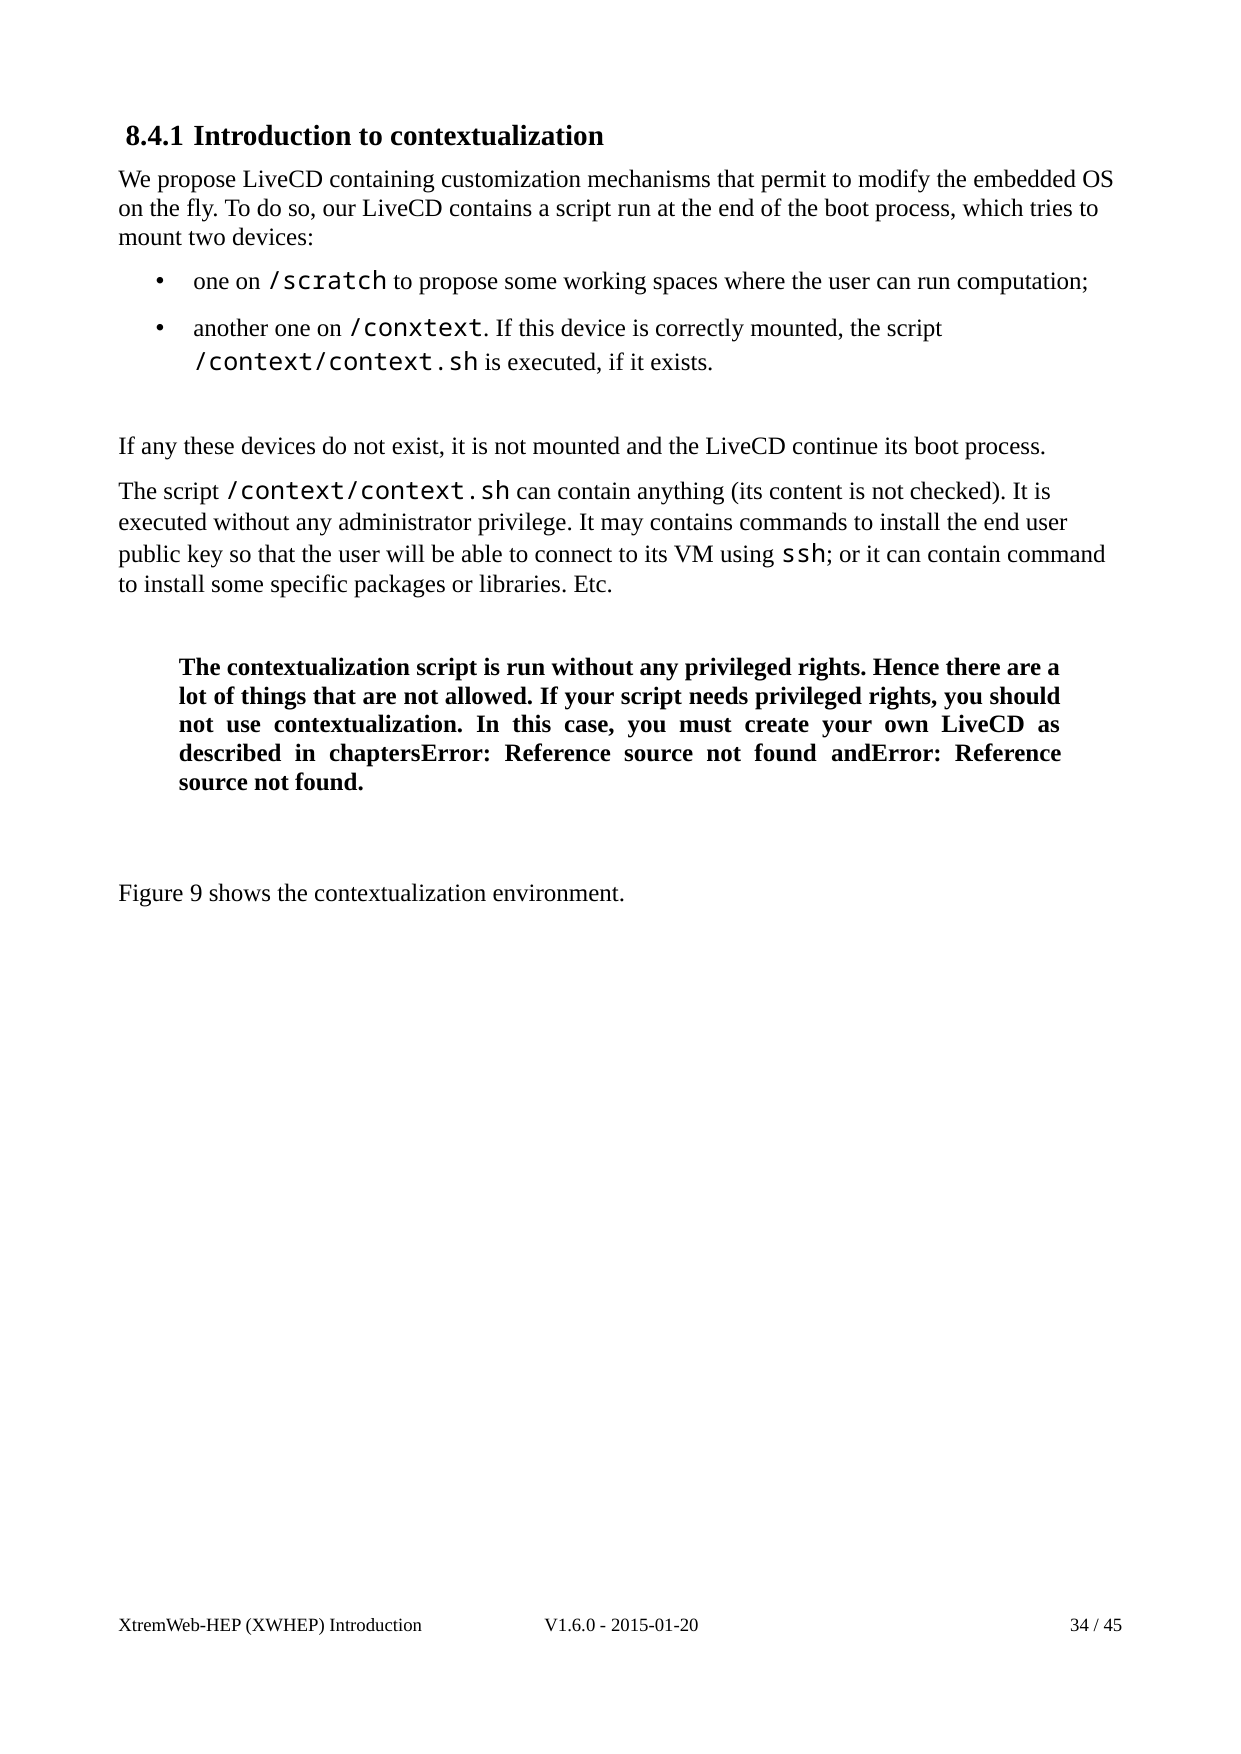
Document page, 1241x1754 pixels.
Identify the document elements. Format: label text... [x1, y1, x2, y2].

subtitle Introduction to contextualization [118, 118, 1122, 152]
text The contextualization script is run without any privileged rights. Hence there are a lot of things that are not allowed. If your script needs privileged rights, you should not use contextualization. In this case, you must create your own LiveCD as described in chaptersError: Reference source not found andError: Reference source not found. [179, 652, 1061, 796]
text The script /context/context.sh can contain anything (its content is not checked). It is executed without any administrator privilege. It may contains commands to install the end user public key so that the user will be able to connect to its VM using ssh; or it can contain command to install some specific packages or libraries. Etc. [118, 473, 1122, 598]
list another one on /conxtext. If this device is correctly mounted, the script /context/context.sh is executed, if it exists. [156, 309, 1122, 378]
text If any these devices do not exist, it is not mounted and the LiveCD continue its boot process. [118, 431, 1122, 460]
text Figure 9 shows the contextualization environment. [118, 878, 1122, 907]
list one on /scratch to propose some working spaces where the user can run computation; [156, 263, 1122, 297]
text We propose LiveCD containing customization mechanisms that permit to modify the embedded OS on the fly. To do so, our LiveCD contains a script run at the end of the boot process, which tries to mount two devices: [118, 164, 1122, 250]
